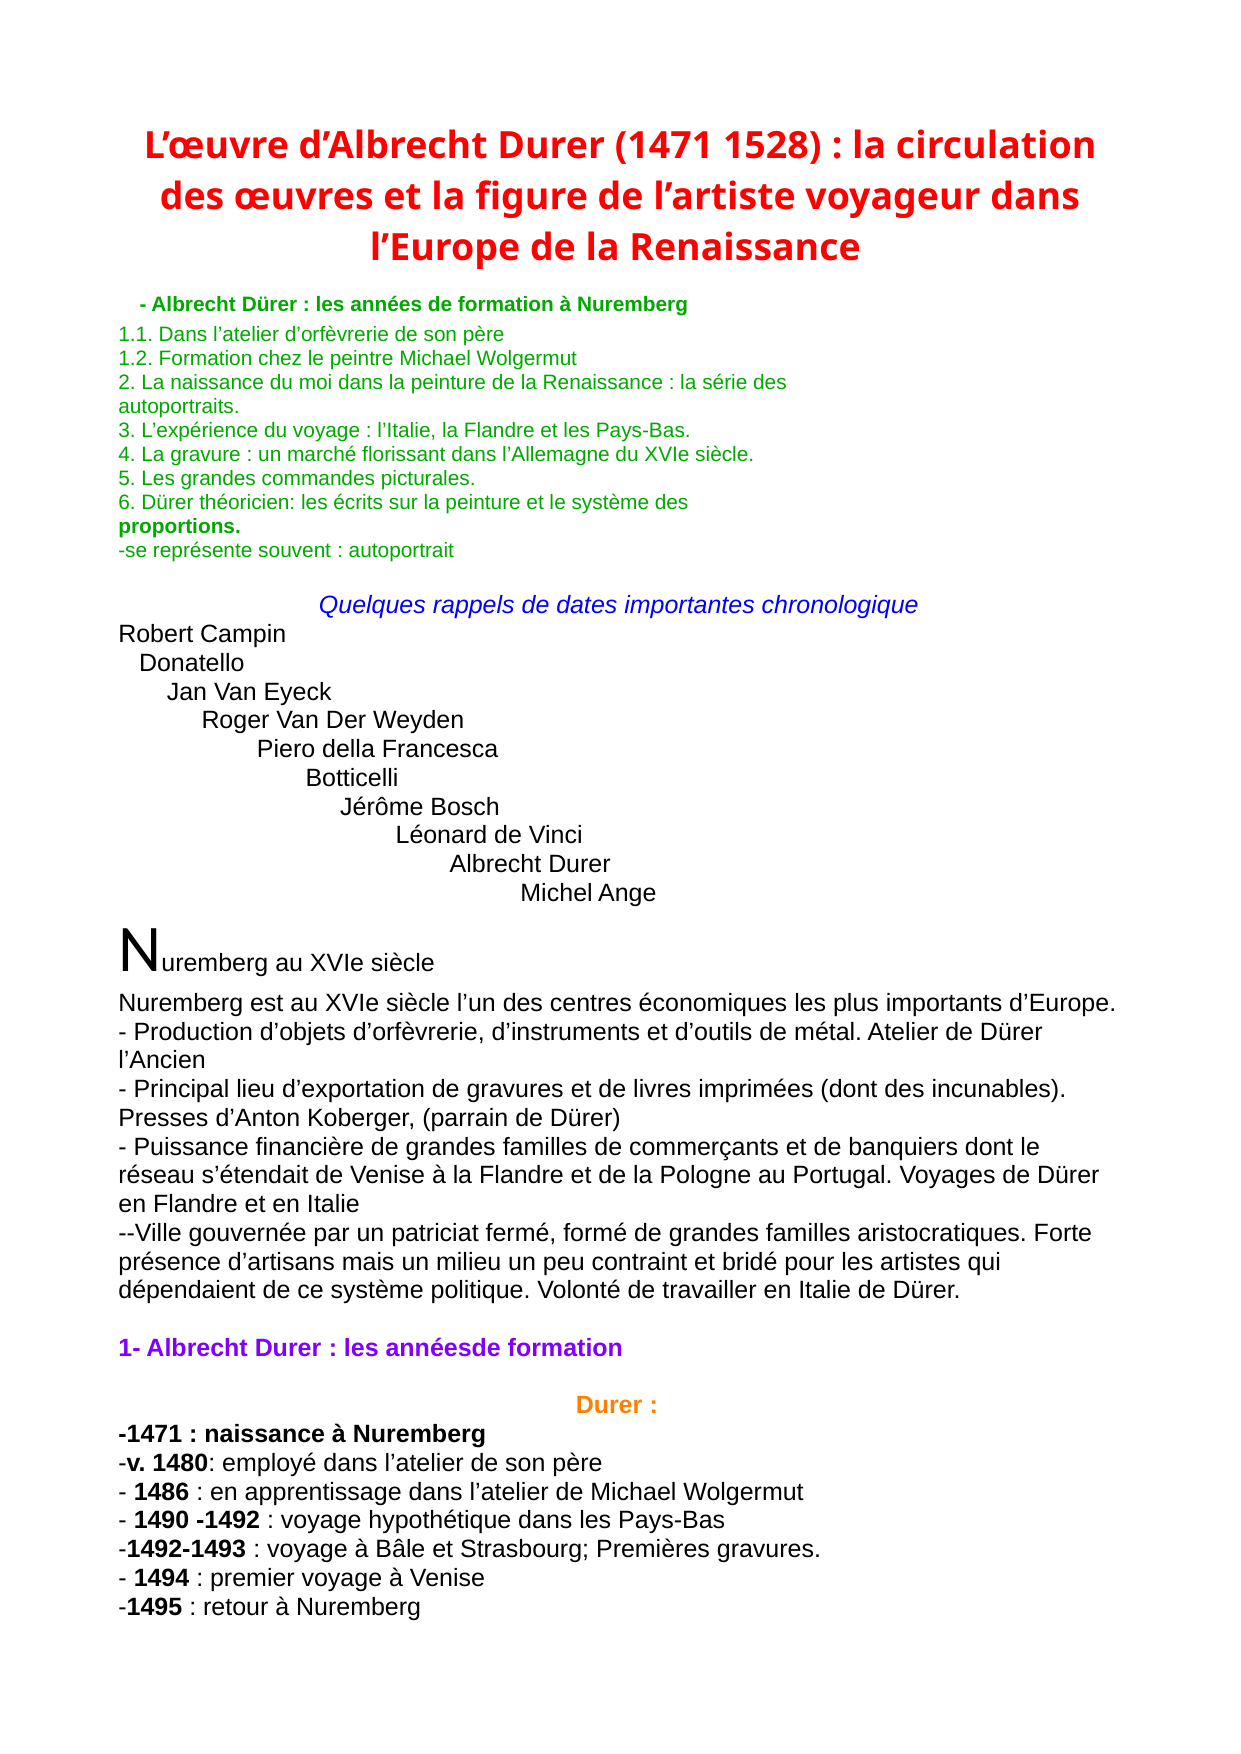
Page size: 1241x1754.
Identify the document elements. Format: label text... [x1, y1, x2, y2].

text Nuremberg au XVIe siècle [118, 907, 1122, 988]
text Quelques rappels de dates importantes chronologique [118, 590, 1122, 619]
text 4. La gravure : un marché florissant dans l’Allemagne du XVIe siècle. [118, 442, 1122, 466]
text autoportraits. [118, 394, 1122, 418]
text Albrecht Durer [118, 849, 1122, 878]
text -v. 1480: employé dans l’atelier de son père [118, 1448, 1122, 1477]
text 1- Albrecht Dürer : les années de formation à Nuremberg [118, 271, 1122, 322]
text proportions. [118, 514, 1122, 538]
text Botticelli [118, 763, 1122, 792]
text Léonard de Vinci [118, 820, 1122, 849]
text Jérôme Bosch [118, 792, 1122, 820]
text Jan Van Eyeck [118, 677, 1122, 705]
text 1.1. Dans l’atelier d’orfèvrerie de son père [118, 322, 1122, 346]
text L’œuvre d’Albrecht Durer (1471 1528) : la circulation des œuvres et la figure de l’artiste voyageur dans l’Europe de la Renaissance [118, 118, 1122, 271]
text 1- Albrecht Durer : les annéesde formation [118, 1333, 1122, 1362]
text -1471 : naissance à Nuremberg [118, 1419, 1122, 1448]
text 2. La naissance du moi dans la peinture de la Renaissance : la série des [118, 370, 1122, 394]
text - 1494 : premier voyage à Venise [118, 1563, 1122, 1592]
text Roger Van Der Weyden [118, 705, 1122, 734]
text 6. Dürer théoricien: les écrits sur la peinture et le système des [118, 490, 1122, 514]
text Michel Ange [118, 878, 1122, 907]
text Nuremberg est au XVIe siècle l’un des centres économiques les plus importants d’Europe. [118, 988, 1122, 1017]
text -1492-1493 : voyage à Bâle et Strasbourg; Premières gravures. [118, 1534, 1122, 1563]
text -1495 : retour à Nuremberg [118, 1592, 1122, 1621]
text Durer : [118, 1391, 1122, 1419]
text -se représente souvent : autoportrait [118, 538, 1122, 562]
text 5. Les grandes commandes picturales. [118, 466, 1122, 490]
text dépendaient de ce système politique. Volonté de travailler en Italie de Dürer. [118, 1276, 1122, 1304]
text - 1486 : en apprentissage dans l’atelier de Michael Wolgermut [118, 1477, 1122, 1506]
text Piero della Francesca [118, 734, 1122, 763]
text Donatello [118, 648, 1122, 677]
text Robert Campin [118, 619, 1122, 648]
text - Production d’objets d’orfèvrerie, d’instruments et d’outils de métal. Atelier de Dürer l’Ancien [118, 1017, 1122, 1074]
text - Principal lieu d’exportation de gravures et de livres imprimées (dont des incunables). Presses d’Anton Koberger, (parrain de Dürer) [118, 1074, 1122, 1132]
text --Ville gouvernée par un patriciat fermé, formé de grandes familles aristocratiques. Forte présence d’artisans mais un milieu un peu contraint et bridé pour les artistes qui [118, 1218, 1122, 1276]
text - Puissance financière de grandes familles de commerçants et de banquiers dont le réseau s’étendait de Venise à la Flandre et de la Pologne au Portugal. Voyages de Dürer en Flandre et en Italie [118, 1132, 1122, 1218]
text - 1490 -1492 : voyage hypothétique dans les Pays-Bas [118, 1506, 1122, 1534]
text 1.2. Formation chez le peintre Michael Wolgermut [118, 346, 1122, 370]
text 3. L’expérience du voyage : l’Italie, la Flandre et les Pays-Bas. [118, 418, 1122, 442]
